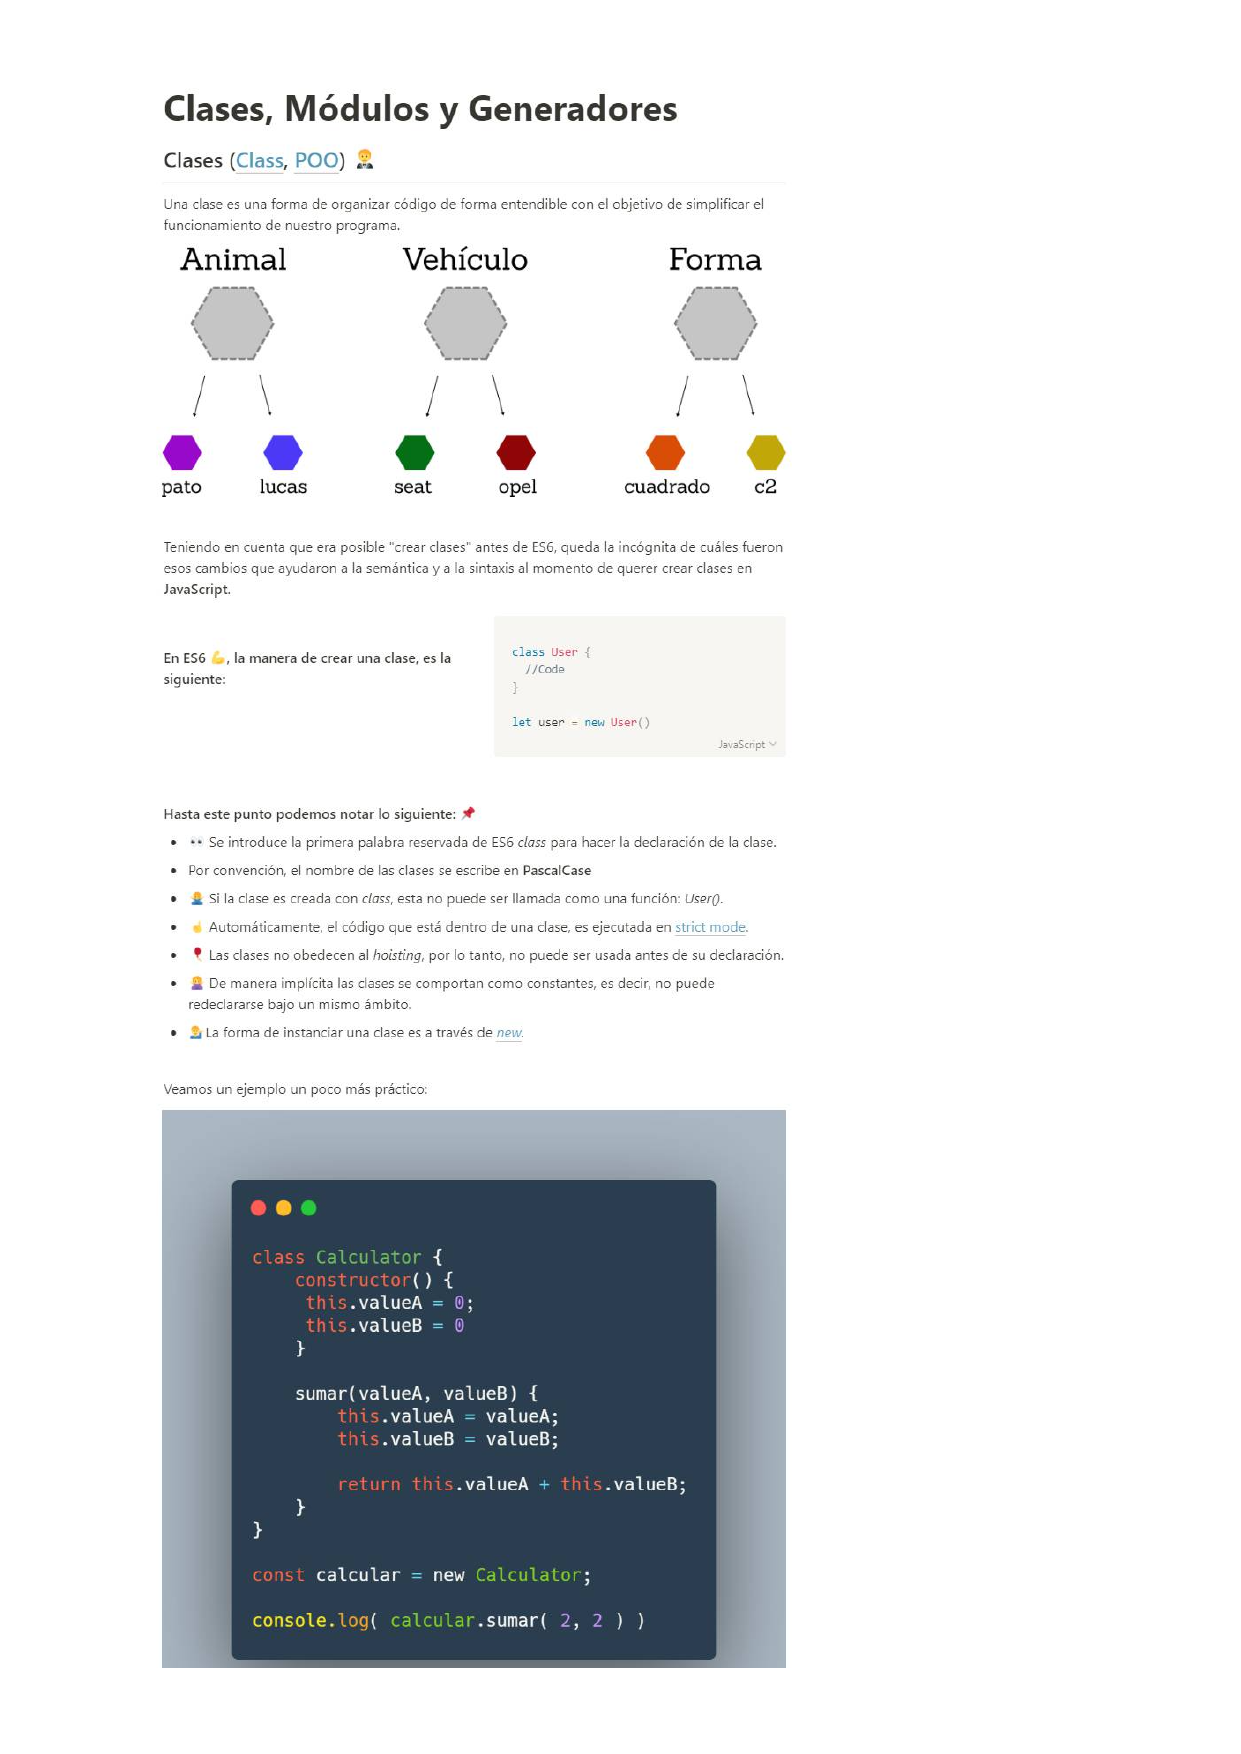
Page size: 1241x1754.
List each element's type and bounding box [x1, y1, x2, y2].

picture [142, 78, 821, 1668]
